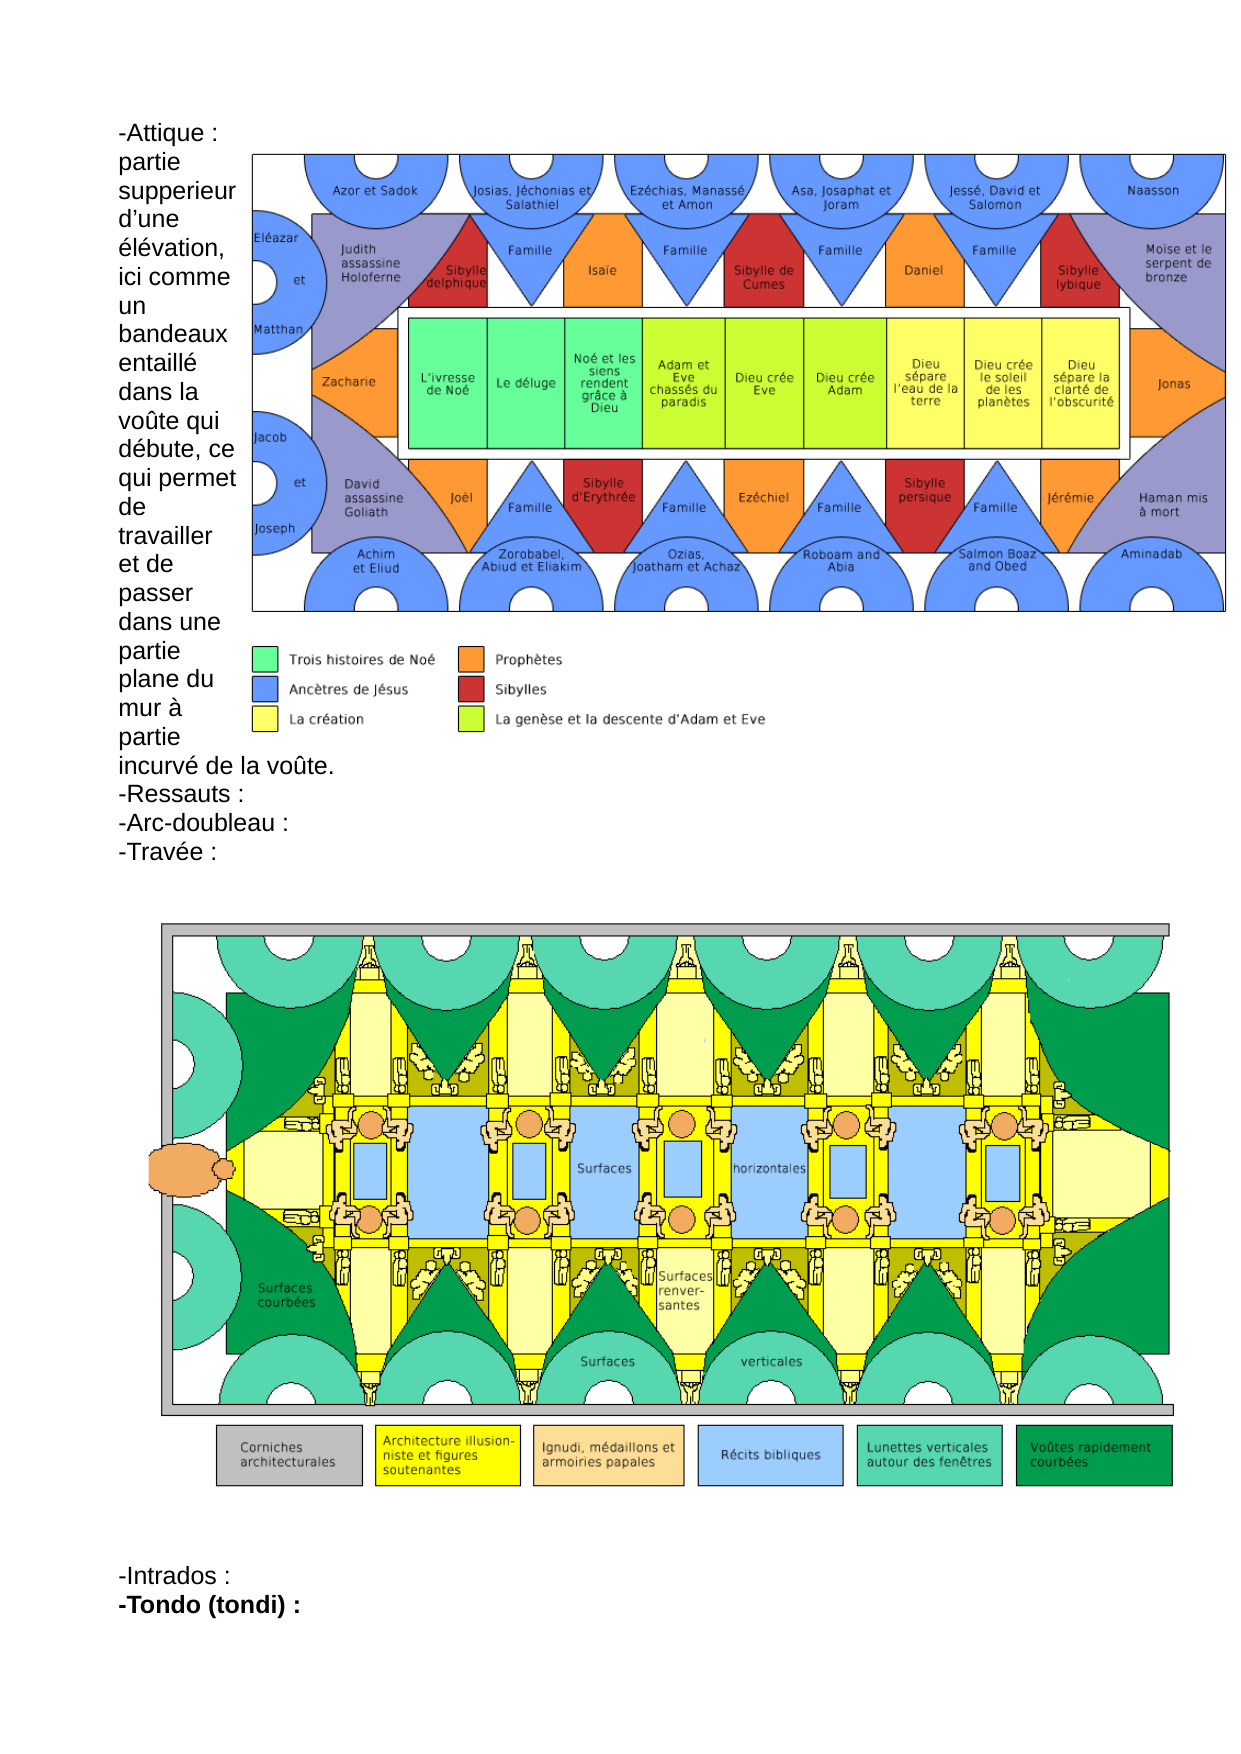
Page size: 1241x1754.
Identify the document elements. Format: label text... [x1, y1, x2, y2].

text -Ressauts : [118, 779, 1122, 808]
text -Intrados : [118, 866, 1122, 1590]
picture [148, 874, 1184, 1562]
text -Tondo (tondi) : [118, 1590, 1122, 1619]
text -Arc-doubleau : [118, 808, 1122, 837]
text -Attique : partie supperieur d’une élévation, ici comme un bandeaux entaillé dans la voûte qui débute, ce qui permet de travailler et de passer dans une partie plane du mur à partie incurvé de la voûte. [118, 118, 1122, 779]
text -Travée : [118, 837, 1122, 866]
picture [237, 139, 1241, 747]
